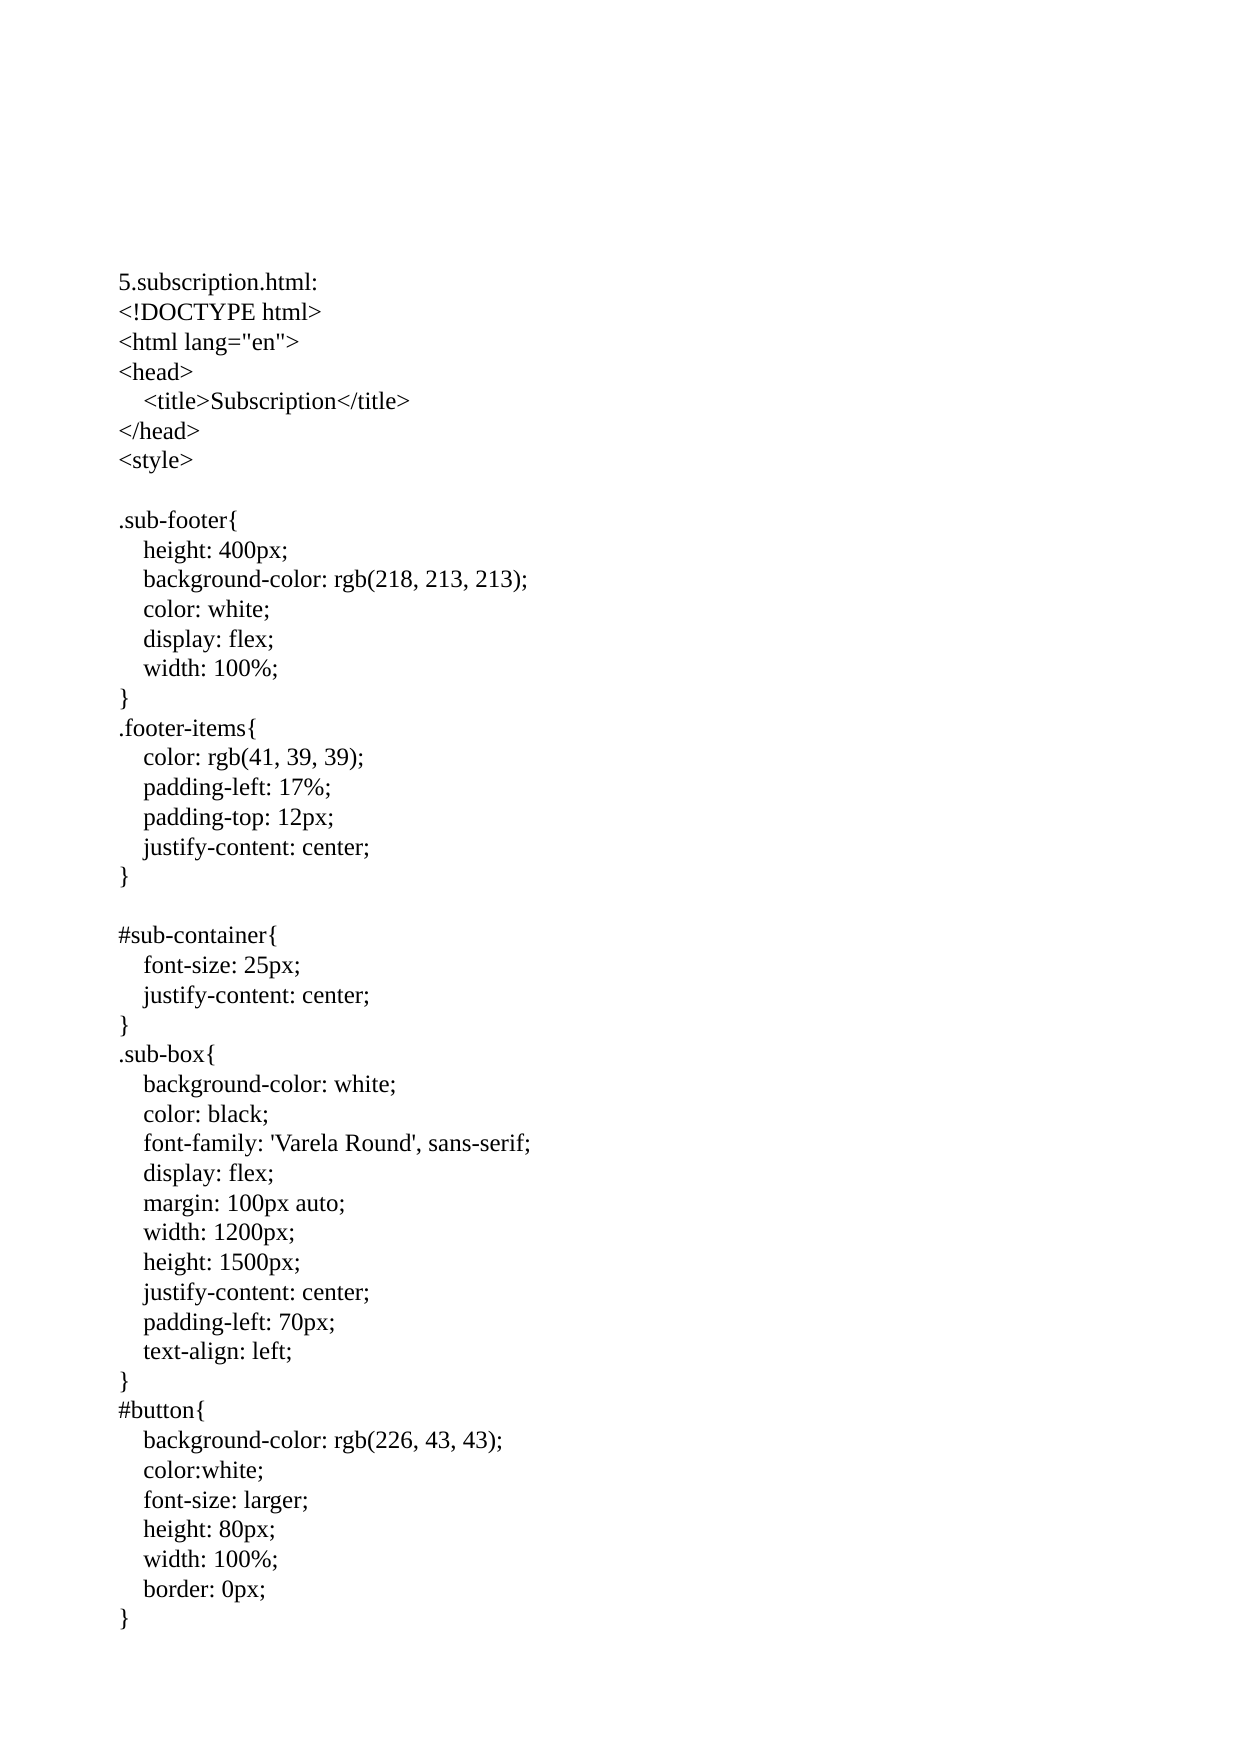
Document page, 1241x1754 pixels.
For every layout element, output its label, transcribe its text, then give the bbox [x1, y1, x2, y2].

text } [118, 860, 1122, 890]
text #sub-container{ [118, 920, 1122, 949]
text } [118, 1365, 1122, 1395]
text <style> [118, 445, 1122, 474]
text .footer-items{ [118, 712, 1122, 742]
text font-size: larger; [118, 1484, 1122, 1513]
text padding-top: 12px; [118, 801, 1122, 831]
text background-color: white; [118, 1068, 1122, 1098]
text #button{ [118, 1395, 1122, 1424]
text 5.subscription.html: [118, 267, 1122, 296]
text font-size: 25px; [118, 949, 1122, 979]
text font-family: 'Varela Round', sans-serif; [118, 1127, 1122, 1157]
text <title>Subscription</title> [118, 385, 1122, 415]
text padding-left: 70px; [118, 1306, 1122, 1335]
text height: 80px; [118, 1513, 1122, 1543]
text <html lang="en"> [118, 326, 1122, 356]
text width: 100%; [118, 1543, 1122, 1573]
text text-align: left; [118, 1335, 1122, 1365]
text border: 0px; [118, 1573, 1122, 1602]
text width: 100%; [118, 652, 1122, 682]
text justify-content: center; [118, 831, 1122, 860]
text display: flex; [118, 1157, 1122, 1187]
text color: rgb(41, 39, 39); [118, 742, 1122, 771]
text justify-content: center; [118, 979, 1122, 1009]
text padding-left: 17%; [118, 771, 1122, 801]
text background-color: rgb(218, 213, 213); [118, 563, 1122, 593]
text height: 1500px; [118, 1246, 1122, 1276]
text .sub-footer{ [118, 504, 1122, 534]
text background-color: rgb(226, 43, 43); [118, 1424, 1122, 1454]
text <head> [118, 356, 1122, 385]
text justify-content: center; [118, 1276, 1122, 1306]
text <!DOCTYPE html> [118, 296, 1122, 326]
text } [118, 1009, 1122, 1038]
text width: 1200px; [118, 1217, 1122, 1246]
text } [118, 1602, 1122, 1632]
text height: 400px; [118, 534, 1122, 563]
text .sub-box{ [118, 1038, 1122, 1068]
text } [118, 682, 1122, 712]
text </head> [118, 415, 1122, 445]
text margin: 100px auto; [118, 1187, 1122, 1217]
text color:white; [118, 1454, 1122, 1484]
text color: black; [118, 1098, 1122, 1127]
text color: white; [118, 593, 1122, 623]
text display: flex; [118, 623, 1122, 652]
